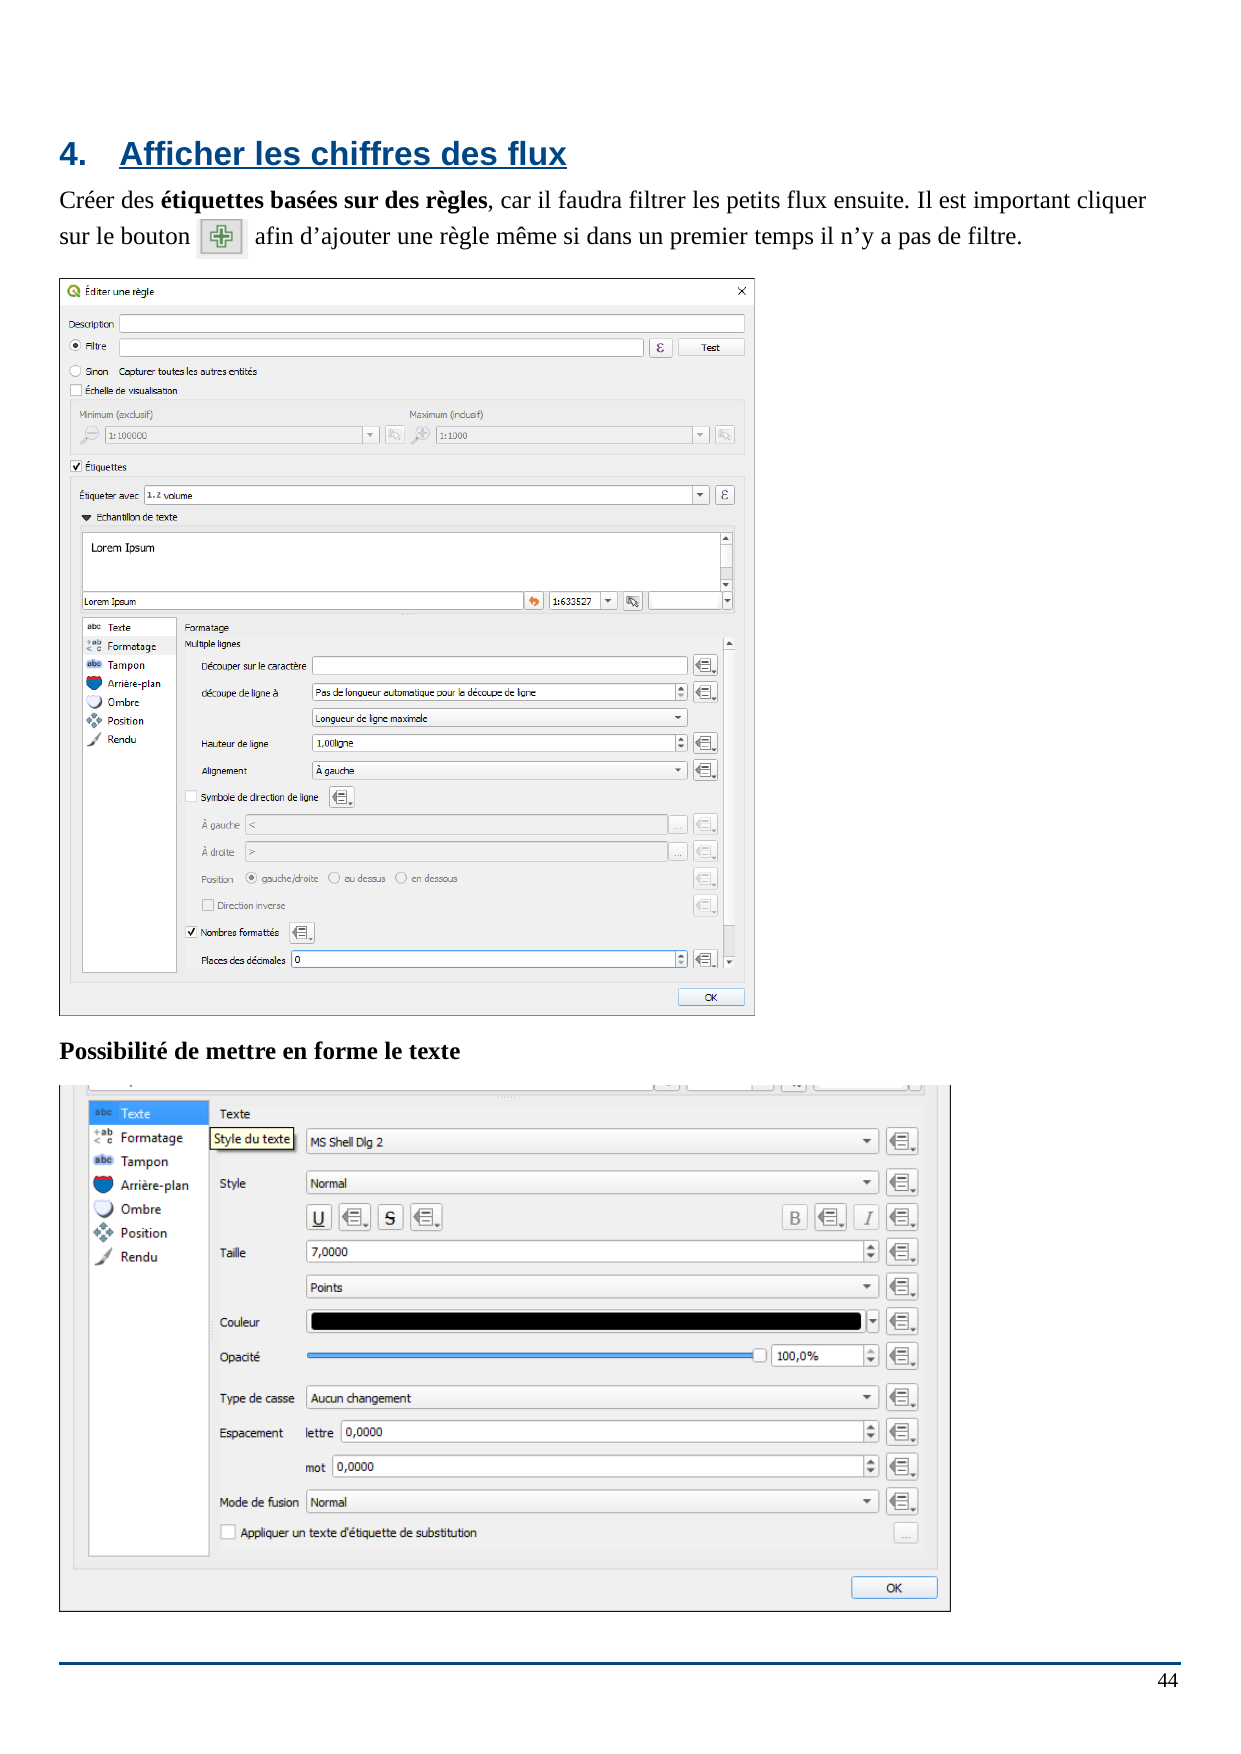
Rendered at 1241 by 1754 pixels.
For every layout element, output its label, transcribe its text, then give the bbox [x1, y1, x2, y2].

picture [59, 278, 755, 1016]
text Possibilité de mettre en forme le texte [59, 1036, 1181, 1064]
subtitle Afficher les chiffres des flux [59, 133, 1181, 172]
picture [59, 1085, 951, 1612]
text Créer des étiquettes basées sur des règles, car il faudra filtrer les petits flux ensuite. Il est important cliquer sur le bouton afin d’ajouter une règle même si dans un premier temps il n’y a pas de filtre. [59, 184, 1181, 258]
picture [196, 219, 249, 259]
